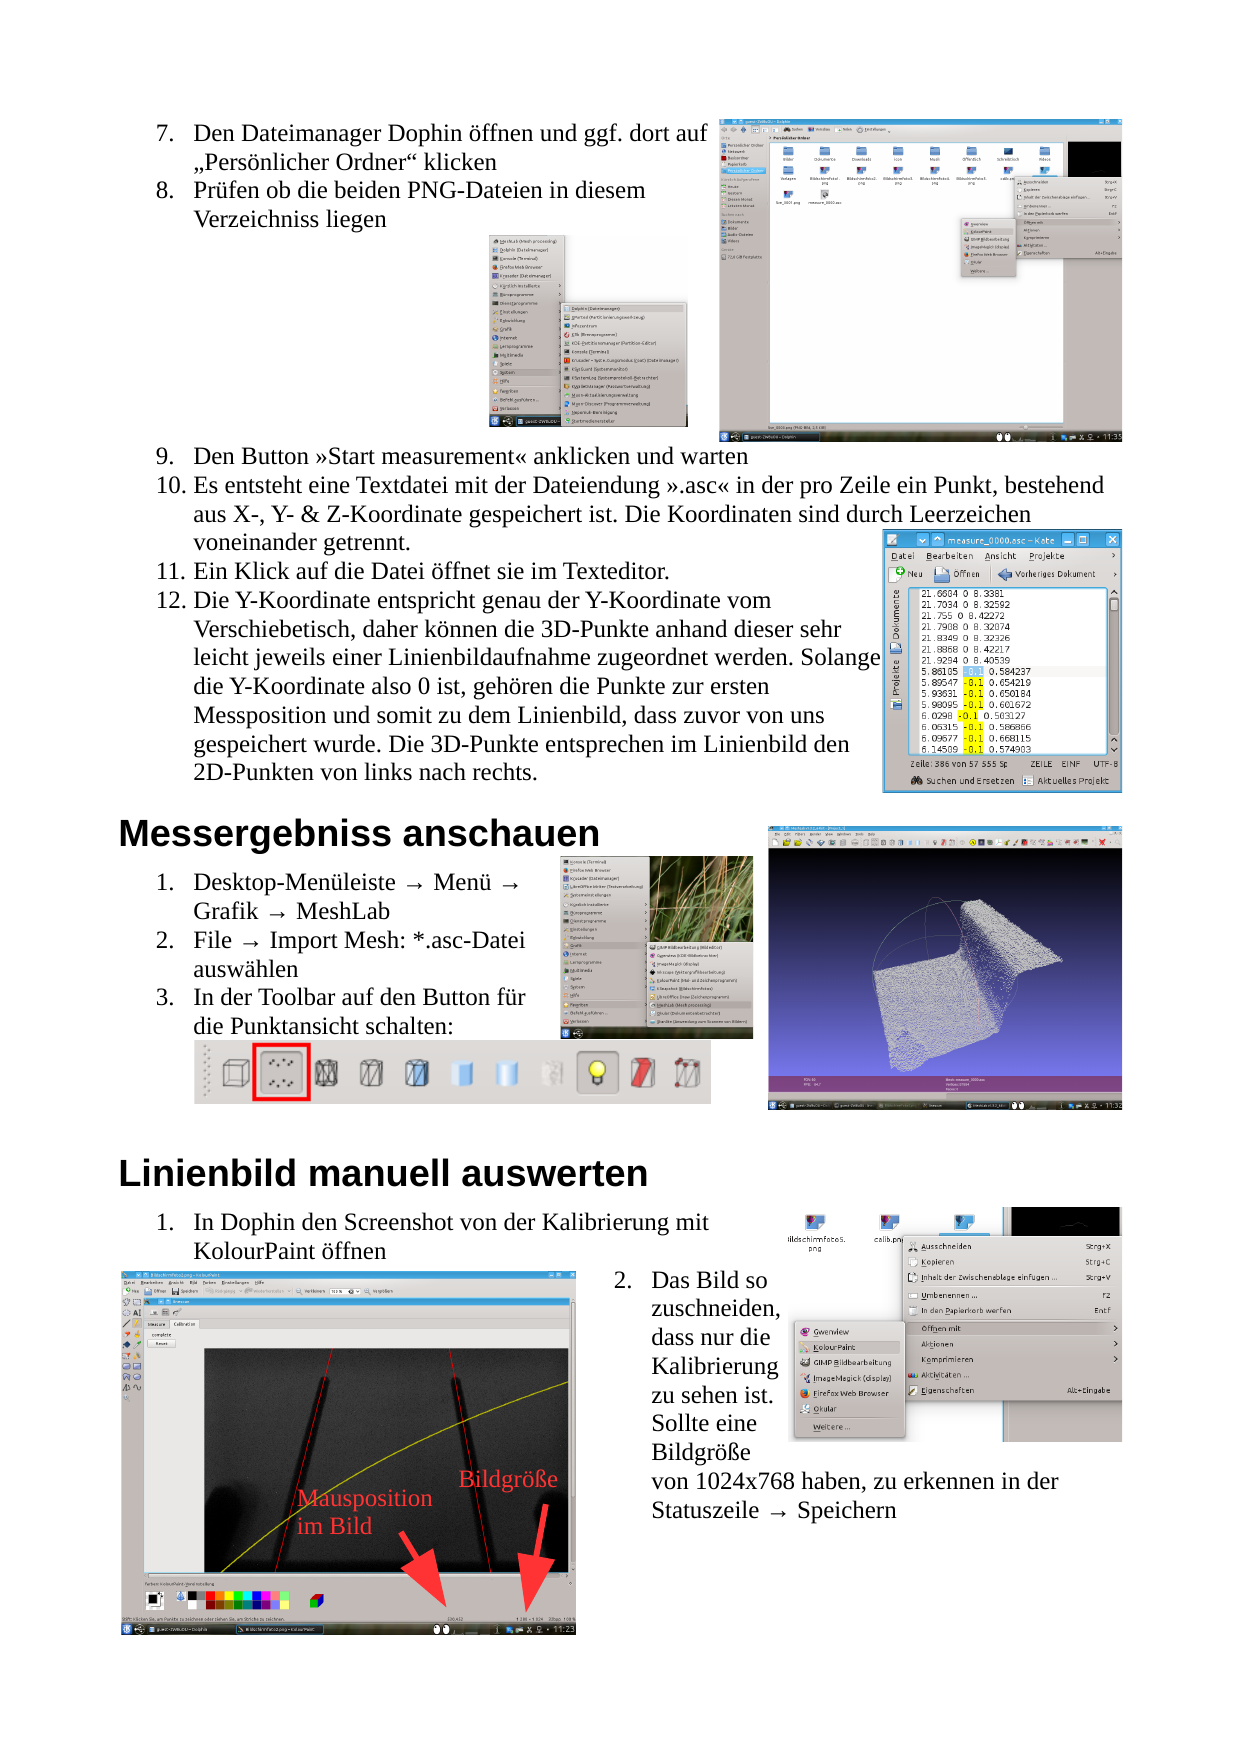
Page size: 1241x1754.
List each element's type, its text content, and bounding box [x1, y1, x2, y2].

list In der Toolbar auf den Button für die Punktansicht schalten: [156, 982, 768, 1040]
list Prüfen ob die beiden PNG-Dateien in diesem Verzeichniss liegen [156, 176, 719, 233]
list Es entsteht eine Textdatei mit der Dateiendung ».asc« in der pro Zeile ein Punkt, bestehend aus X-, Y- & Z-Koordinate gespeichert ist. Die Koordinaten sind durch Leerzeichen voneinander getrennt. [156, 470, 1122, 556]
picture [719, 119, 1123, 442]
list Den Dateimanager Dophin öffnen und ggf. dort auf „Persönlicher Ordner“ klicken [156, 118, 1122, 176]
picture [788, 1207, 1123, 1442]
picture [194, 1040, 711, 1104]
picture [882, 529, 1123, 793]
list File → Import Mesh: *.asc-Datei auswählen [156, 925, 560, 982]
list Ein Klick auf die Datei öffnet sie im Texteditor. [156, 556, 882, 585]
list In Dophin den Screenshot von der Kalibrierung mit KolourPaint öffnen [156, 1207, 788, 1265]
subtitle Messergebniss anschauen [118, 811, 1122, 855]
list Das Bild so zuschneiden, dass nur die Kalibrierung zu sehen ist. Sollte eine Bildgröße von 1024x768 haben, zu erkennen in der Statuszeile → Speichern [156, 1265, 1122, 1523]
picture [121, 1271, 576, 1635]
picture [489, 235, 688, 427]
list Den Button »Start measurement« anklicken und warten [156, 262, 1122, 470]
picture [560, 856, 754, 1039]
list Die Y-Koordinate entspricht genau der Y-Koordinate vom Verschiebetisch, daher können die 3D-Punkte anhand dieser sehr leicht jeweils einer Linienbildaufnahme zugeordnet werden. Solange die Y-Koordinate also 0 ist, gehören die Punkte zur ersten Messposition und somit zu dem Linienbild, dass zuvor von uns gespeichert wurde. Die 3D-Punkte entsprechen im Linienbild den 2D-Punkten von links nach rechts. [156, 585, 882, 786]
subtitle Linienbild manuell auswerten [118, 1151, 1122, 1195]
list Desktop-Menüleiste → Menü → Grafik → MeshLab [156, 867, 560, 925]
picture [768, 826, 1123, 1110]
